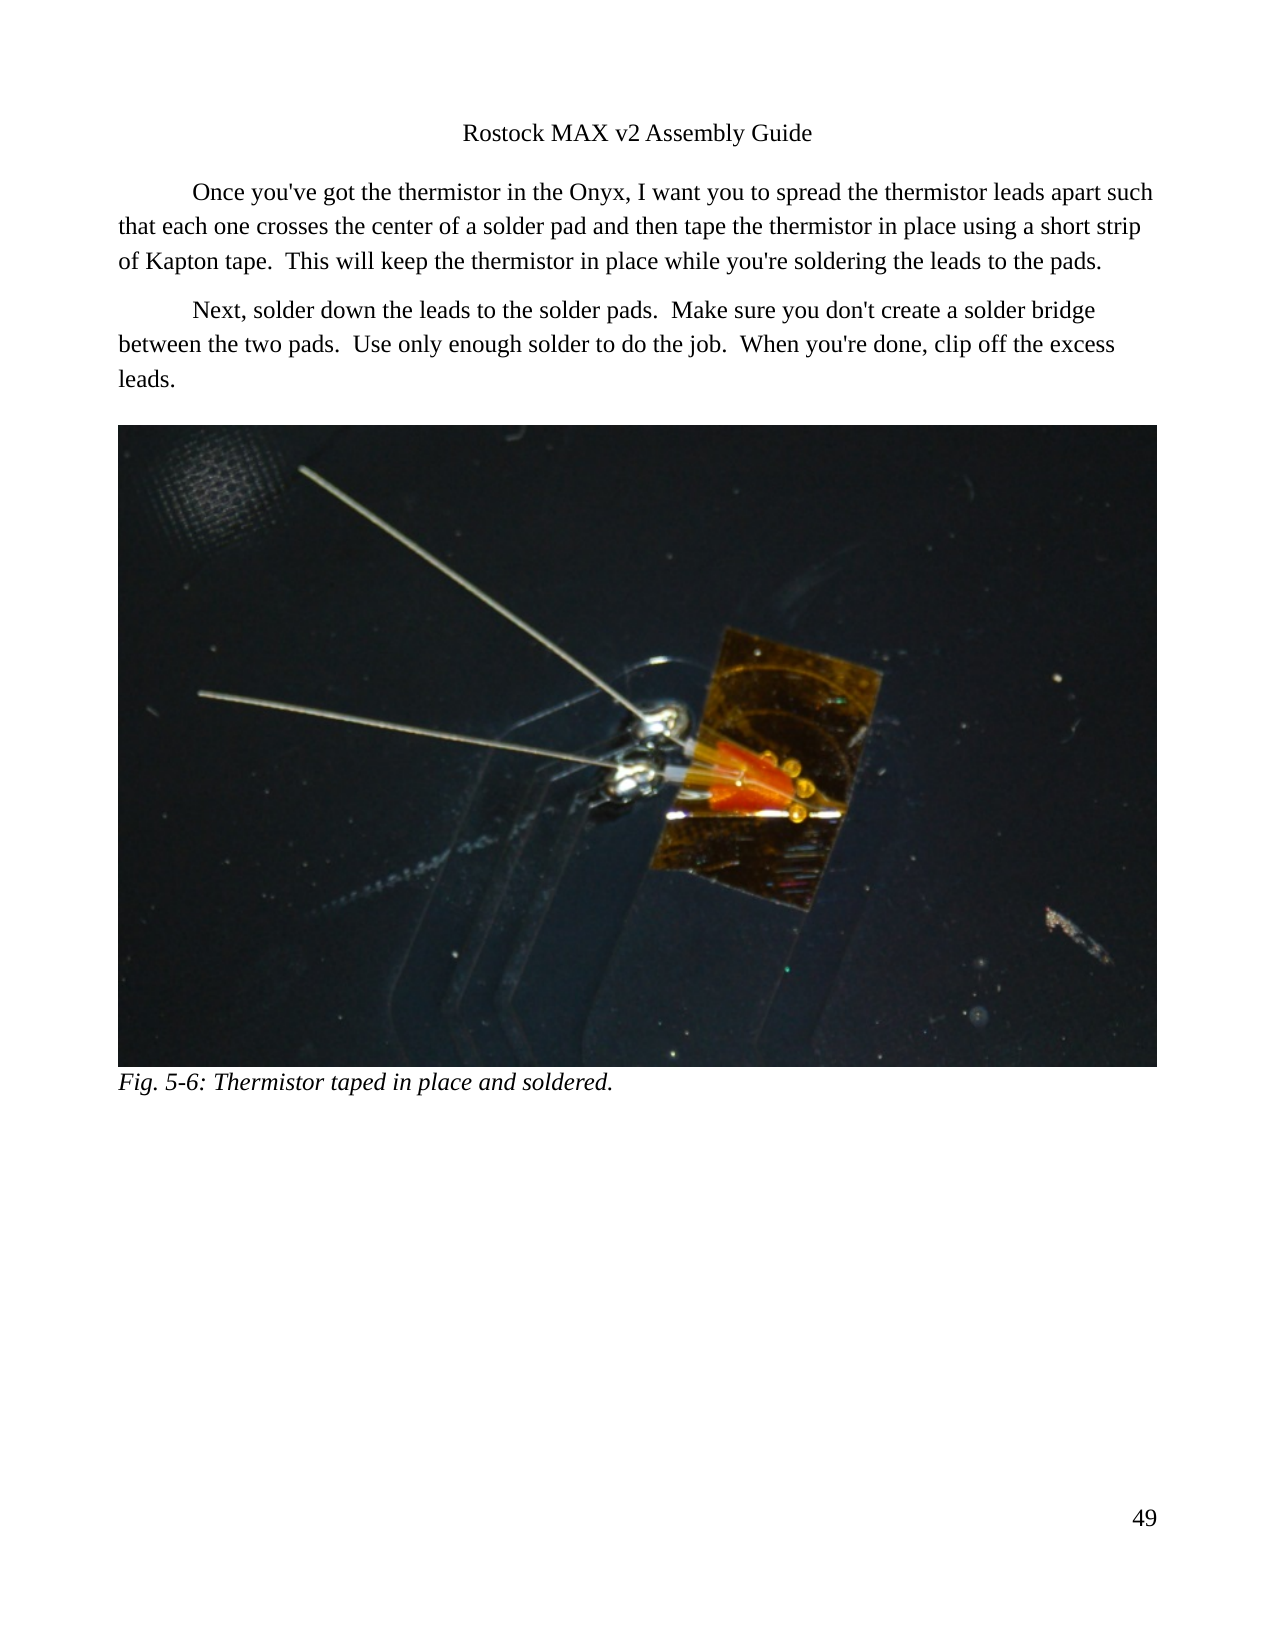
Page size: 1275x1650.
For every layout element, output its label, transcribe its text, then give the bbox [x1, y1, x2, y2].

text Next, solder down the leads to the solder pads. Make sure you don't create a solder bridge between the two pads. Use only enough solder to do the job. When you're done, clip off the excess leads. [118, 295, 1157, 393]
text Fig. 5-6: Thermistor taped in place and soldered. [118, 1067, 1157, 1096]
text Once you've got the thermistor in the Onyx, I want you to spread the thermistor leads apart such that each one crosses the center of a solder pad and then tape the thermistor in place using a short strip of Kapton tape. This will keep the thermistor in place while you're soldering the leads to the pads. [118, 177, 1157, 274]
picture [118, 425, 1157, 1067]
